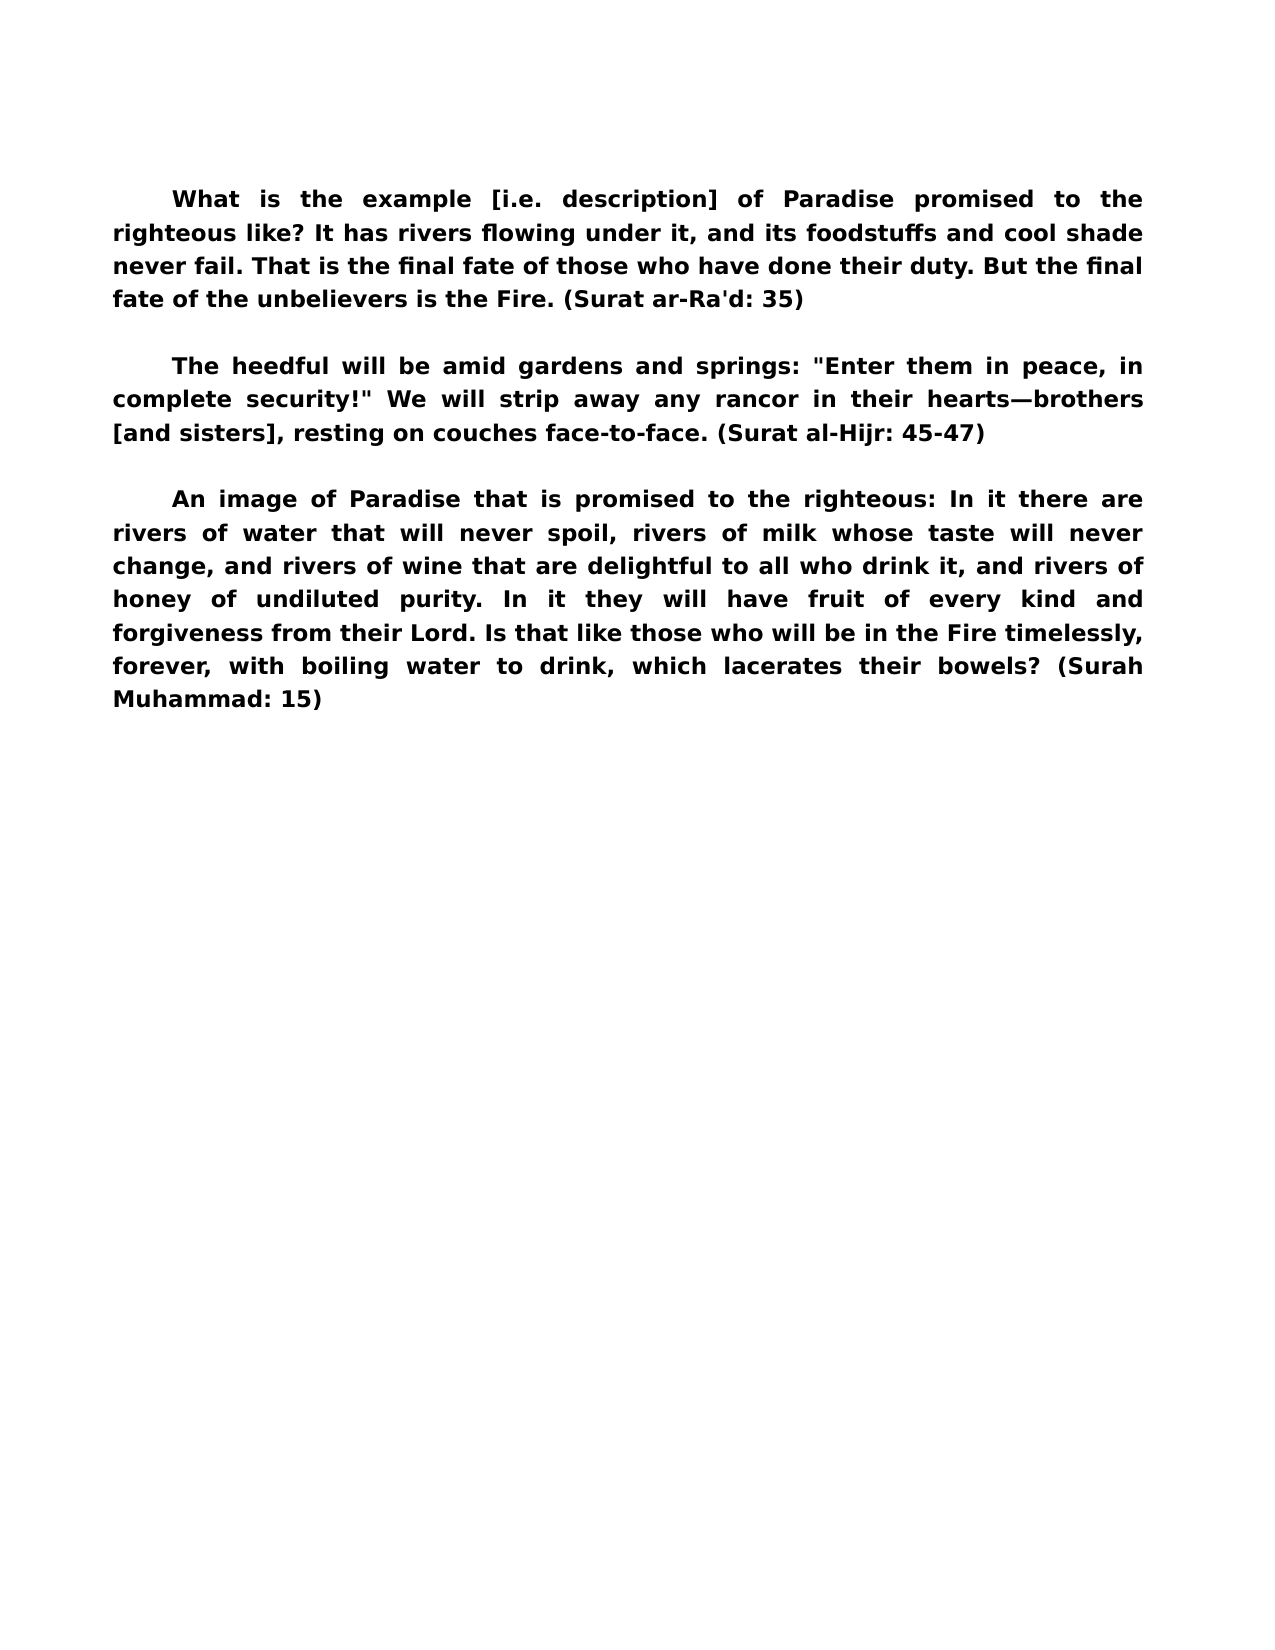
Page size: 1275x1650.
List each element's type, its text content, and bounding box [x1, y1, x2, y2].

text An image of Paradise that is promised to the righteous: In it there are rivers of water that will never spoil, rivers of milk whose taste will never change, and rivers of wine that are delightful to all who drink it, and rivers of honey of undiluted purity. In it they will have fruit of every kind and forgiveness from their Lord. Is that like those who will be in the Fire timelessly, forever, with boiling water to drink, which lacerates their bowels? (Surah Muhammad: 15) [112, 481, 1145, 714]
text What is the example [i.e. description] of Paradise promised to the righteous like? It has rivers flowing under it, and its foodstuffs and cool shade never fail. That is the final fate of those who have done their duty. But the final fate of the unbelievers is the Fire. (Surat ar-Ra'd: 35) [112, 181, 1145, 314]
text The heedful will be amid gardens and springs: "Enter them in peace, in complete security!" We will strip away any rancor in their hearts—brothers [and sisters], resting on couches face-to-face. (Surat al-Hijr: 45-47) [112, 348, 1145, 448]
